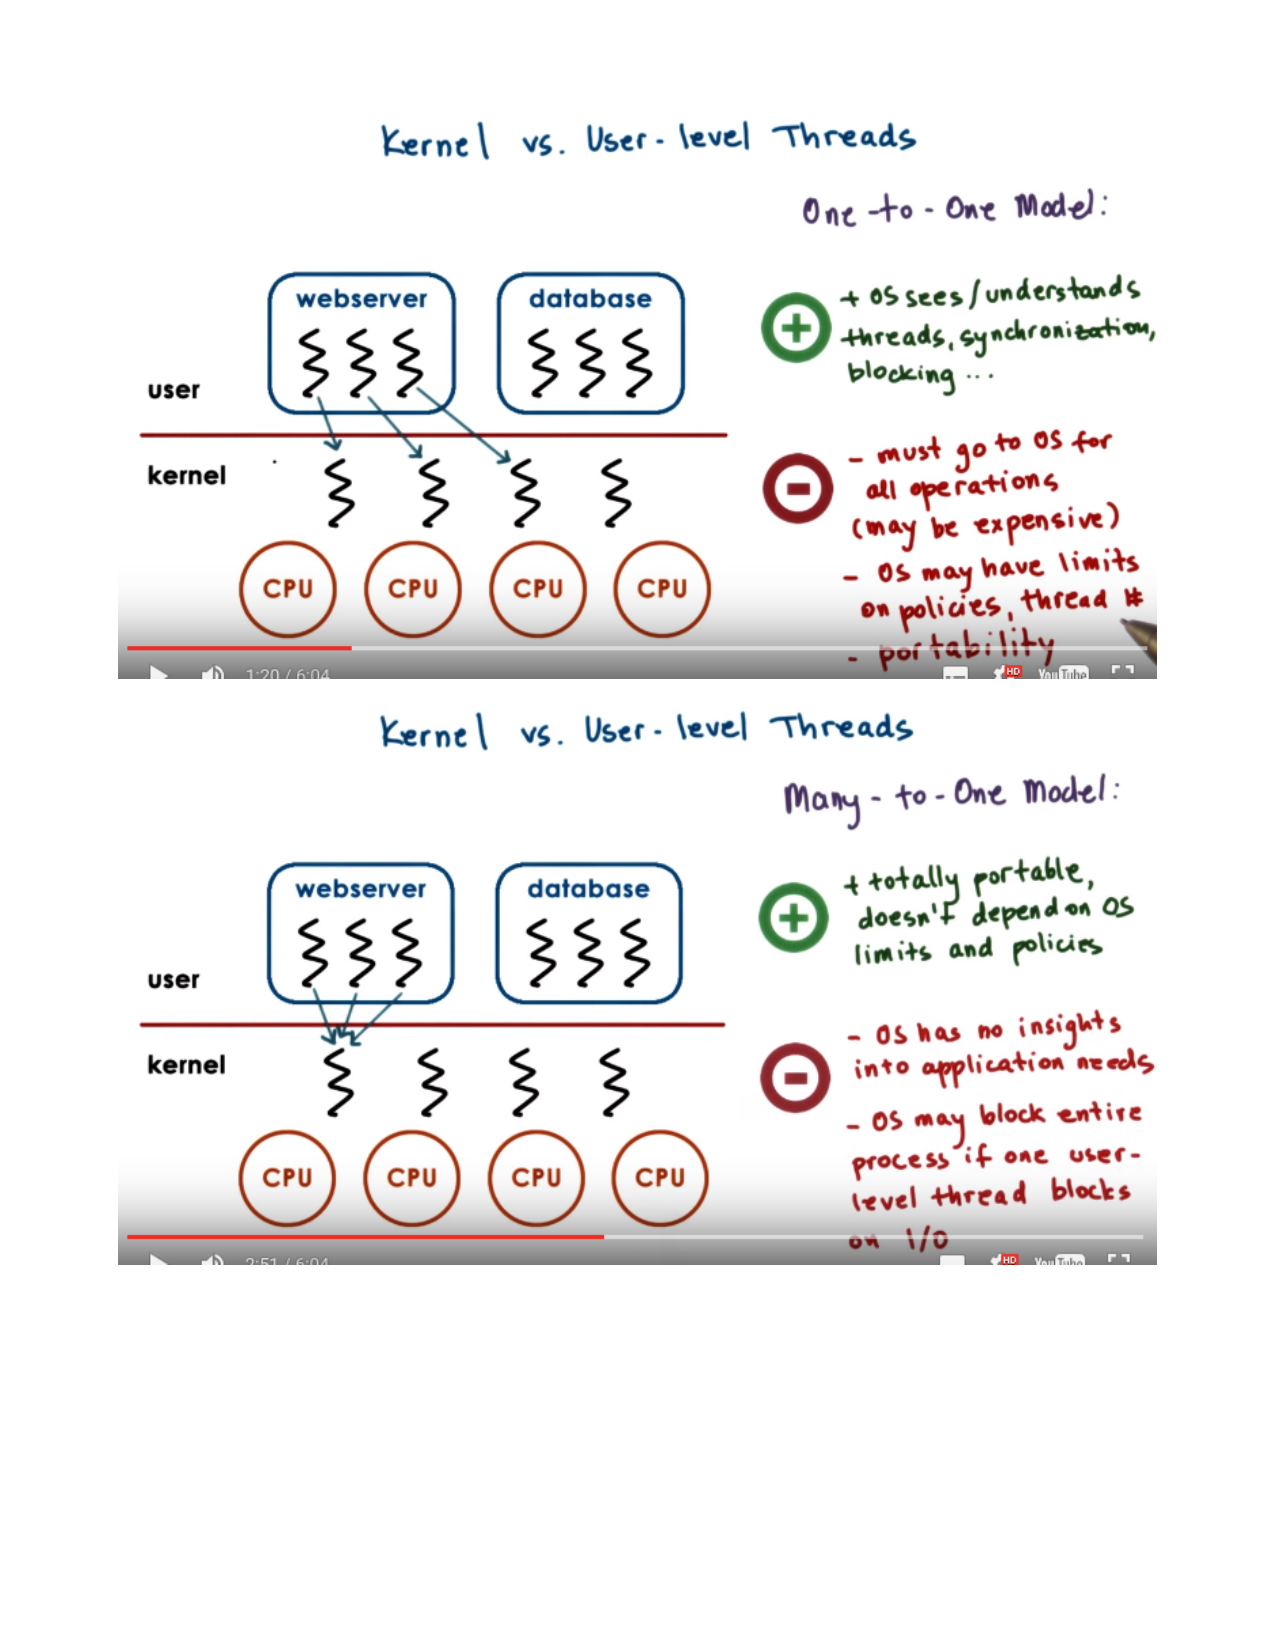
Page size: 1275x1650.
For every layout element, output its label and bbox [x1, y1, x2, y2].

picture [118, 118, 1157, 679]
picture [118, 707, 1157, 1265]
